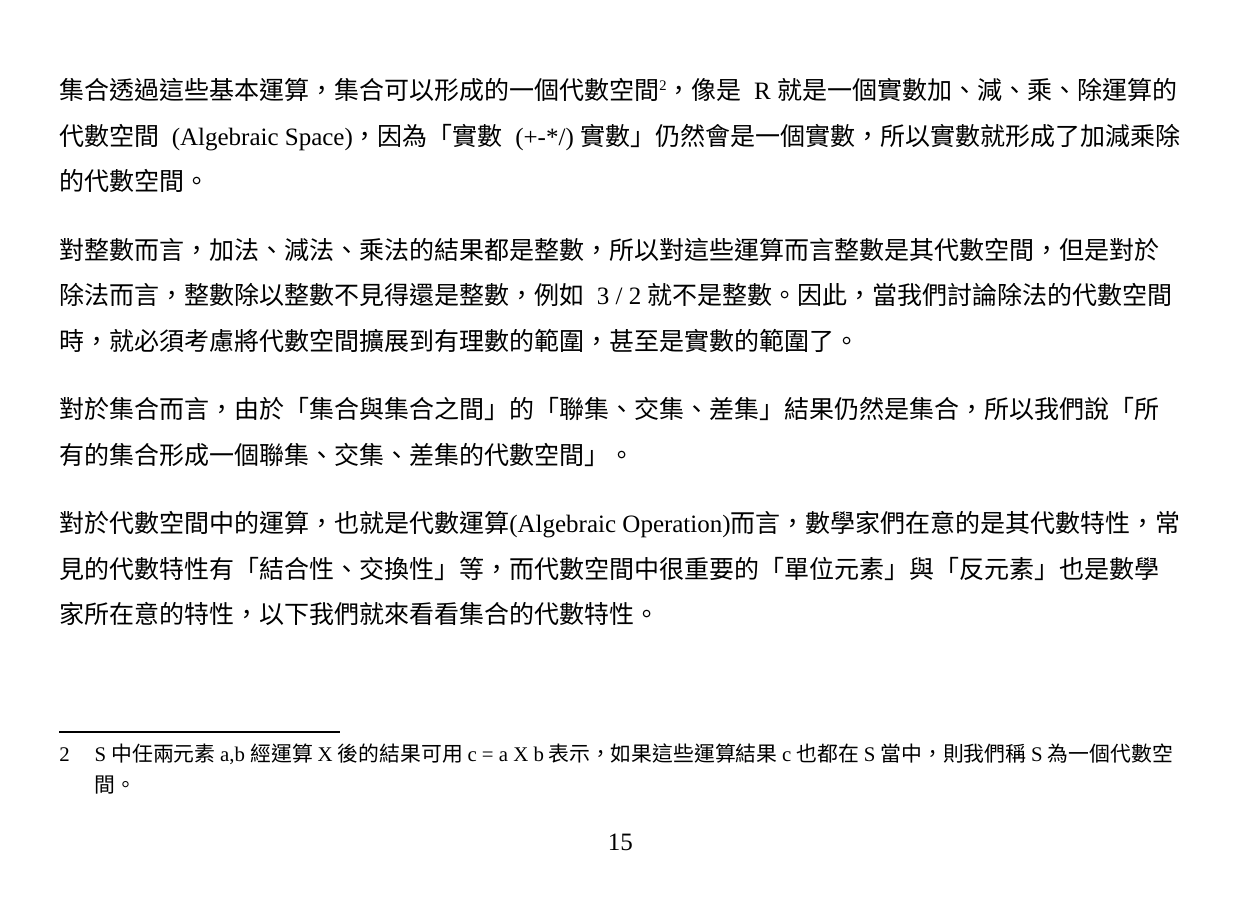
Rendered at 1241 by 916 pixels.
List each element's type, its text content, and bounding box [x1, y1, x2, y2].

text S 中任兩元素 a,b 經運算 X 後的結果可用 c = a X b表示，如果這些運算結果 c 也都在 S 當中，則我們稱 S 為一個代數空間。 [59, 738, 1181, 798]
text 對於集合而言，由於「集合與集合之間」的「聯集、交集、差集」結果仍然是集合，所以我們說「所有的集合形成一個聯集、交集、差集的代數空間」。 [59, 390, 1181, 471]
text 集合透過這些基本運算，集合可以形成的一個代數空間，像是 R 就是一個實數加、減、乘、除運算的代數空間 (Algebraic Space)，因為「實數 (+-*/) 實數」仍然會是一個實數，所以實數就形成了加減乘除的代數空間。 [59, 71, 1181, 198]
text 對於代數空間中的運算，也就是代數運算(Algebraic Operation)而言，數學家們在意的是其代數特性，常見的代數特性有「結合性、交換性」等，而代數空間中很重要的「單位元素」與「反元素」也是數學家所在意的特性，以下我們就來看看集合的代數特性。 [59, 504, 1181, 631]
text 對整數而言，加法、減法、乘法的結果都是整數，所以對這些運算而言整數是其代數空間，但是對於除法而言，整數除以整數不見得還是整數，例如 3 / 2 就不是整數。因此，當我們討論除法的代數空間時，就必須考慮將代數空間擴展到有理數的範圍，甚至是實數的範圍了。 [59, 230, 1181, 357]
